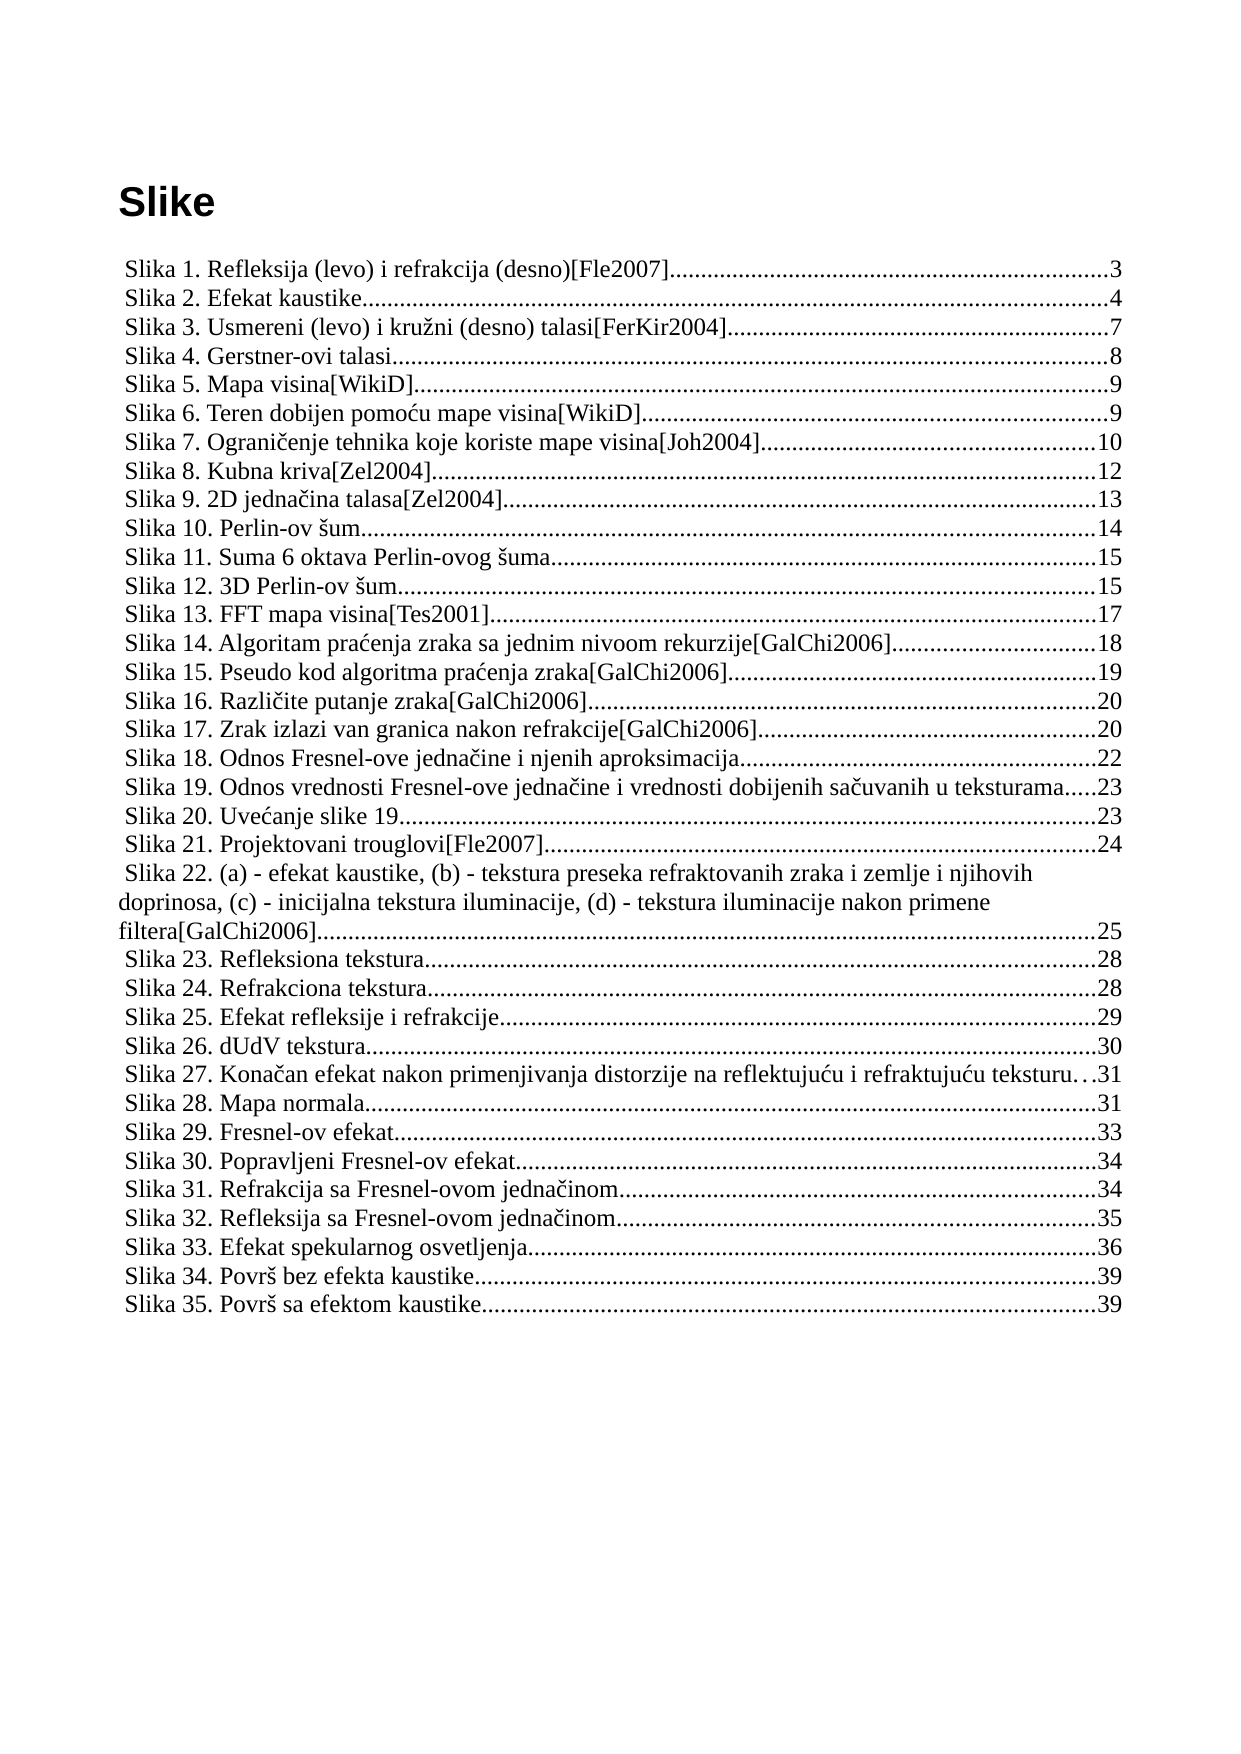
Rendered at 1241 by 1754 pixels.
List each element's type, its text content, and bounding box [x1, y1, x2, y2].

text Slika 25. Efekat refleksije i refrakcije 29 [118, 1002, 1122, 1031]
text Slika 27. Konačan efekat nakon primenjivanja distorzije na reflektujuću i refraktujuću teksturu 31 [118, 1059, 1122, 1088]
text Slika 24. Refrakciona tekstura 28 [118, 973, 1122, 1002]
text Slika 35. Površ sa efektom kaustike 39 [118, 1289, 1122, 1318]
text Slika 28. Mapa normala 31 [118, 1088, 1122, 1117]
text Slika 30. Popravljeni Fresnel-ov efekat 34 [118, 1146, 1122, 1174]
text Slika 7. Ograničenje tehnika koje koriste mape visina[Joh2004] 10 [118, 427, 1122, 456]
text Slika 2. Efekat kaustike 4 [118, 283, 1122, 312]
text Slika 29. Fresnel-ov efekat 33 [118, 1117, 1122, 1146]
text Slika 9. 2D jednačina talasa[Zel2004] 13 [118, 484, 1122, 513]
text Slika 21. Projektovani trouglovi[Fle2007] 24 [118, 829, 1122, 858]
text Slika 5. Mapa visina[WikiD] 9 [118, 369, 1122, 398]
text Slika 32. Refleksija sa Fresnel-ovom jednačinom 35 [118, 1203, 1122, 1232]
text Slika 12. 3D Perlin-ov šum 15 [118, 571, 1122, 599]
text Slika 31. Refrakcija sa Fresnel-ovom jednačinom 34 [118, 1174, 1122, 1203]
text Slika 1. Refleksija (levo) i refrakcija (desno)[Fle2007] 3 [118, 254, 1122, 283]
text Slika 15. Pseudo kod algoritma praćenja zraka[GalChi2006] 19 [118, 657, 1122, 686]
text Slika 8. Kubna kriva[Zel2004] 12 [118, 456, 1122, 484]
text Slika 20. Uvećanje slike 19 23 [118, 801, 1122, 829]
text Slika 19. Odnos vrednosti Fresnel-ove jednačine i vrednosti dobijenih sačuvanih u teksturama 23 [118, 772, 1122, 801]
text Slika 3. Usmereni (levo) i kružni (desno) talasi[FerKir2004] 7 [118, 312, 1122, 341]
text Slika 14. Algoritam praćenja zraka sa jednim nivoom rekurzije[GalChi2006] 18 [118, 628, 1122, 657]
text Slika 10. Perlin-ov šum 14 [118, 513, 1122, 542]
subtitle Slike [118, 177, 1122, 225]
text Slika 11. Suma 6 oktava Perlin-ovog šuma 15 [118, 542, 1122, 571]
text Slika 13. FFT mapa visina[Tes2001] 17 [118, 599, 1122, 628]
text Slika 6. Teren dobijen pomoću mape visina[WikiD] 9 [118, 398, 1122, 427]
text Slika 26. dUdV tekstura 30 [118, 1031, 1122, 1059]
text Slika 18. Odnos Fresnel-ove jednačine i njenih aproksimacija 22 [118, 743, 1122, 772]
text Slika 17. Zrak izlazi van granica nakon refrakcije[GalChi2006] 20 [118, 714, 1122, 743]
text Slika 16. Različite putanje zraka[GalChi2006] 20 [118, 686, 1122, 714]
text Slika 23. Refleksiona tekstura 28 [118, 944, 1122, 973]
text Slika 33. Efekat spekularnog osvetljenja 36 [118, 1232, 1122, 1261]
text Slika 4. Gerstner-ovi talasi 8 [118, 341, 1122, 369]
text Slika 22. (a) - efekat kaustike, (b) - tekstura preseka refraktovanih zraka i zemlje i njihovih doprinosa, (c) - inicijalna tekstura iluminacije, (d) - tekstura iluminacije nakon primene filtera[GalChi2006] 25 [118, 858, 1122, 944]
text Slika 34. Površ bez efekta kaustike 39 [118, 1261, 1122, 1289]
